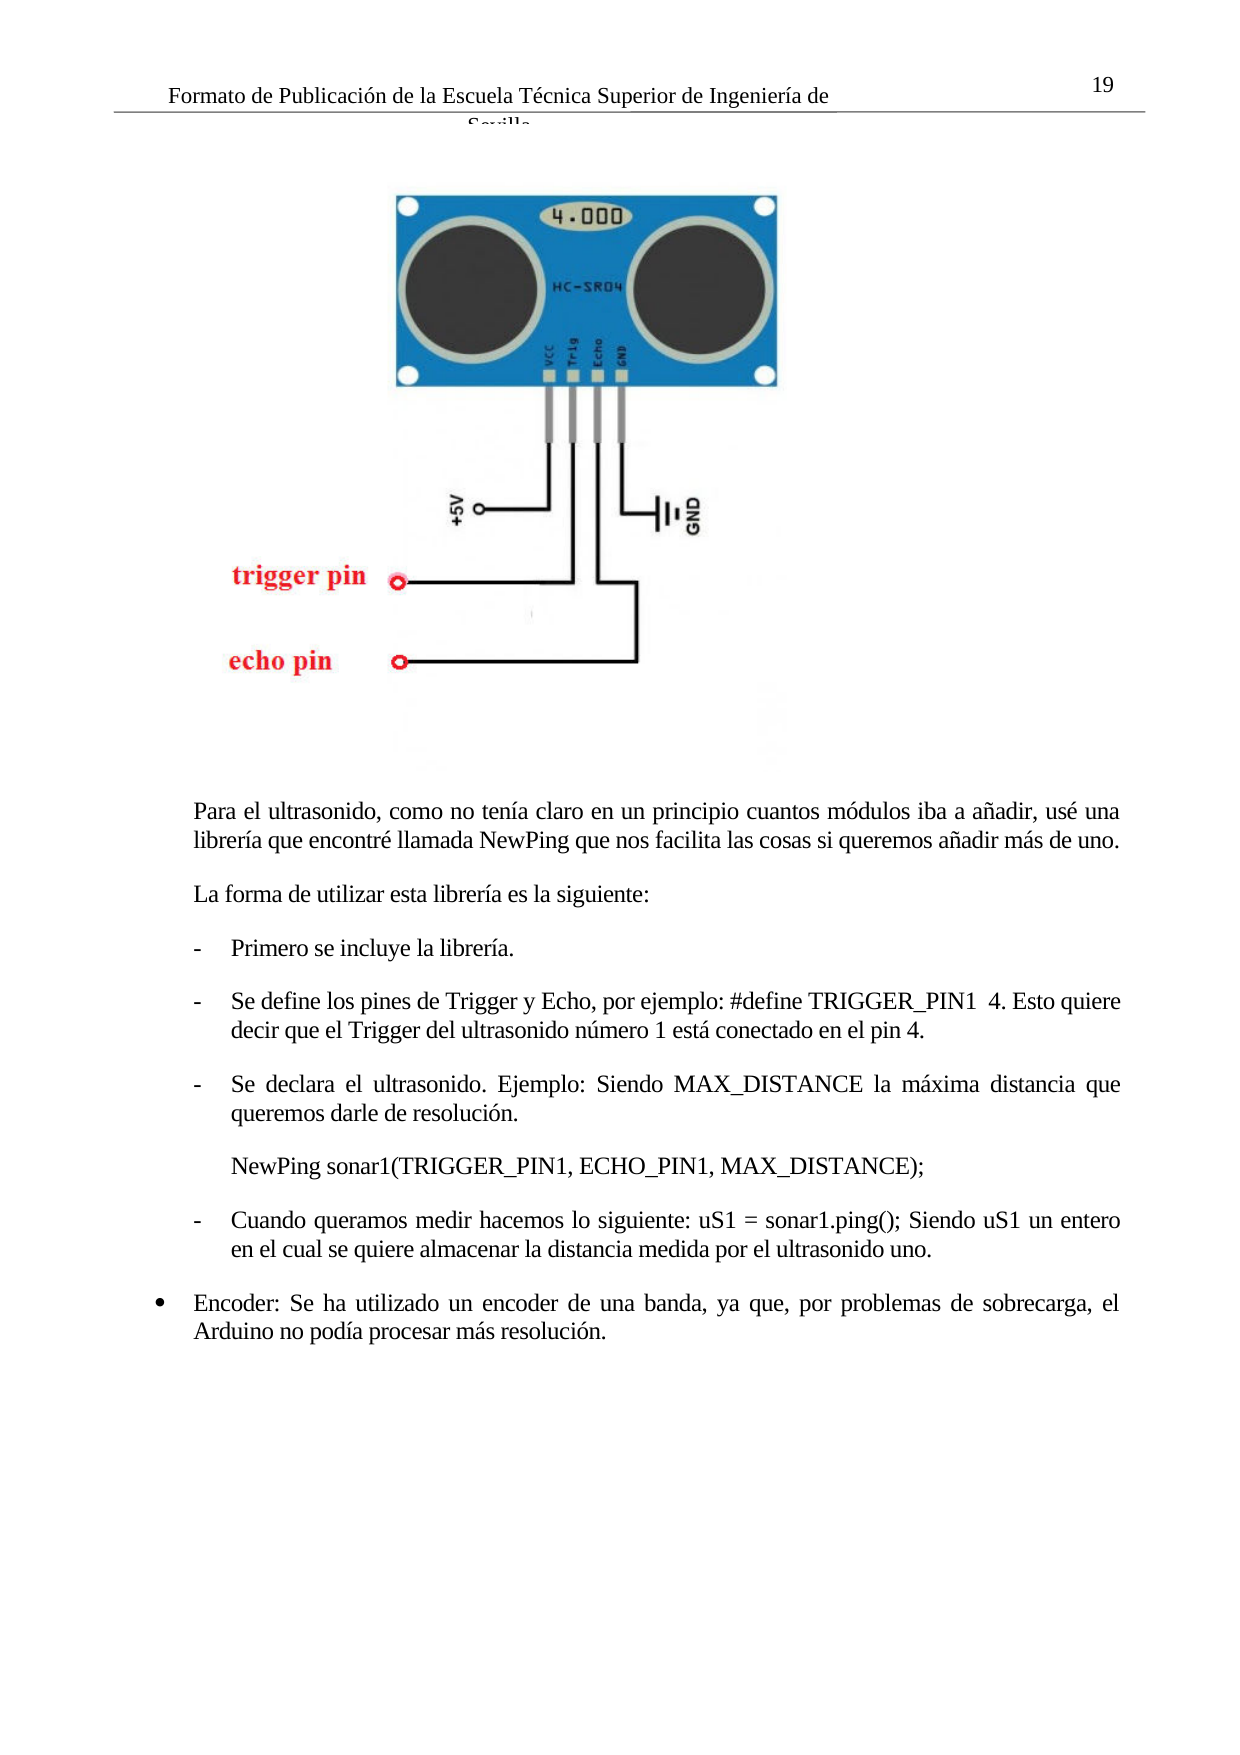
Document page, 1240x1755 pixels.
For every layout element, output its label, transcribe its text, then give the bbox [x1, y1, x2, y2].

list Encoder: Se ha utilizado un encoder de una banda, ya que, por problemas de sobrecarga, el Arduino no podía procesar más resolución. [156, 1288, 1121, 1345]
list Se define los pines de Trigger y Echo, por ejemplo: #define TRIGGER_PIN1 4. Esto quiere decir que el Trigger del ultrasonido número 1 está conectado en el pin 4. [193, 986, 1121, 1044]
list NewPing sonar1(TRIGGER_PIN1, ECHO_PIN1, MAX_DISTANCE); [231, 1151, 1121, 1180]
list Cuando queramos medir hacemos lo siguiente: uS1 = sonar1.ping(); Siendo uS1 un entero en el cual se quiere almacenar la distancia medida por el ultrasonido uno. [193, 1205, 1121, 1263]
list Se declara el ultrasonido. Ejemplo: Siendo MAX_DISTANCE la máxima distancia que queremos darle de resolución. [193, 1069, 1121, 1126]
list Para el ultrasonido, como no tenía claro en un principio cuantos módulos iba a añadir, usé una librería que encontré llamada NewPing que nos facilita las cosas si queremos añadir más de uno. [193, 796, 1121, 854]
list La forma de utilizar esta librería es la siguiente: [193, 879, 1121, 908]
list Primero se incluye la librería. [193, 933, 1121, 961]
